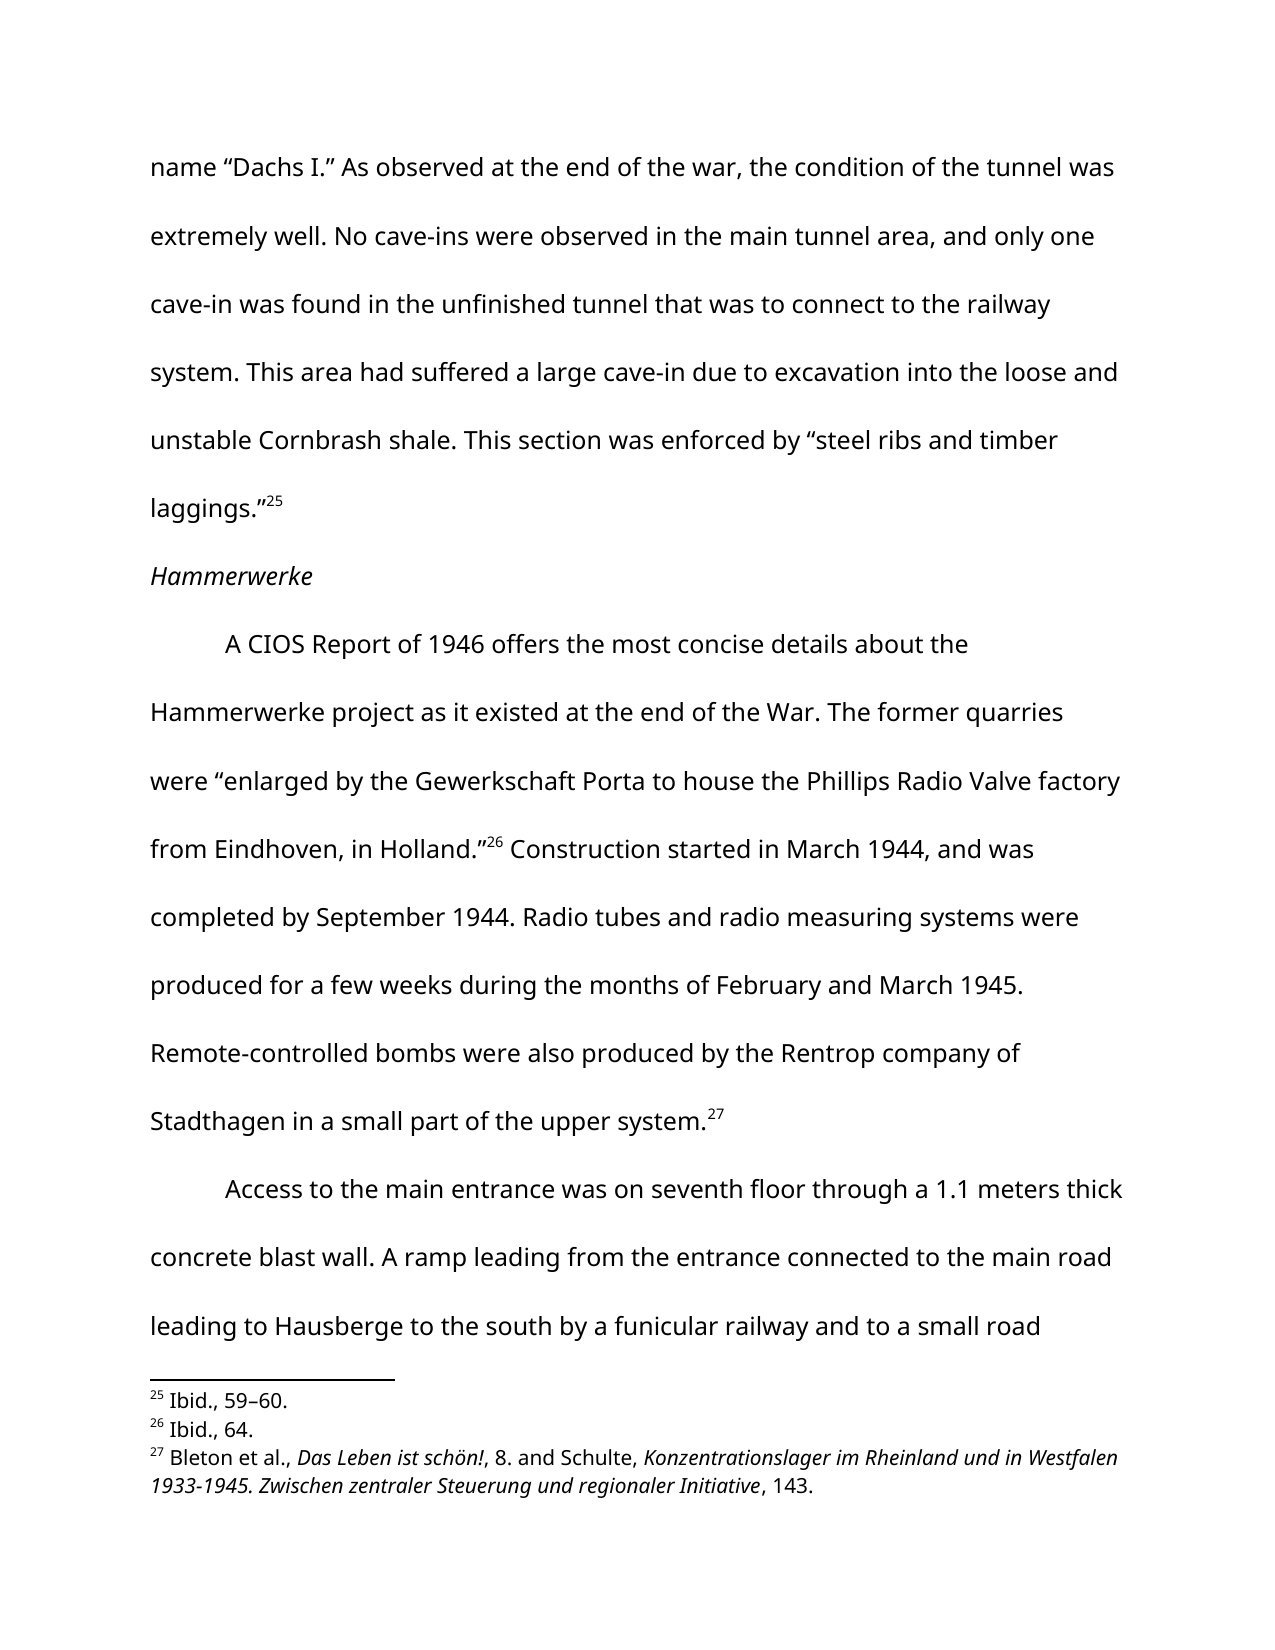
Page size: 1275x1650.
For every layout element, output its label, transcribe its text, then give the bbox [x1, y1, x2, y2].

text Access to the main entrance was on seventh floor through a 1.1 meters thick concrete blast wall. A ramp leading from the entrance connected to the main road leading to Hausberge to the south by a funicular railway and to a small road [150, 1172, 1125, 1342]
text name “Dachs I.” As observed at the end of the war, the condition of the tunnel was extremely well. No cave-ins were observed in the main tunnel area, and only one cave-in was found in the unfinished tunnel that was to connect to the railway system. This area had suffered a large cave-in due to excavation into the loose and unstable Cornbrash shale. This section was enforced by “steel ribs and timber laggings.” [150, 150, 1125, 525]
text Ibid., 64. [150, 1415, 1125, 1443]
text Ibid., 59–60. [150, 1386, 1125, 1415]
text Hammerwerke [150, 559, 1125, 593]
text A CIOS Report of 1946 offers the most concise details about the Hammerwerke project as it existed at the end of the War. The former quarries were “enlarged by the Gewerkschaft Porta to house the Phillips Radio Valve factory from Eindhoven, in Holland.” Construction started in March 1944, and was completed by September 1944. Radio tubes and radio measuring systems were produced for a few weeks during the months of February and March 1945. Remote-controlled bombs were also produced by the Rentrop company of Stadthagen in a small part of the upper system. [150, 627, 1125, 1138]
text Bleton et al., Das Leben ist schön!, 8. and Schulte, Konzentrationslager im Rheinland und in Westfalen 1933-1945. Zwischen zentraler Steuerung und regionaler Initiative, 143. [150, 1443, 1125, 1500]
